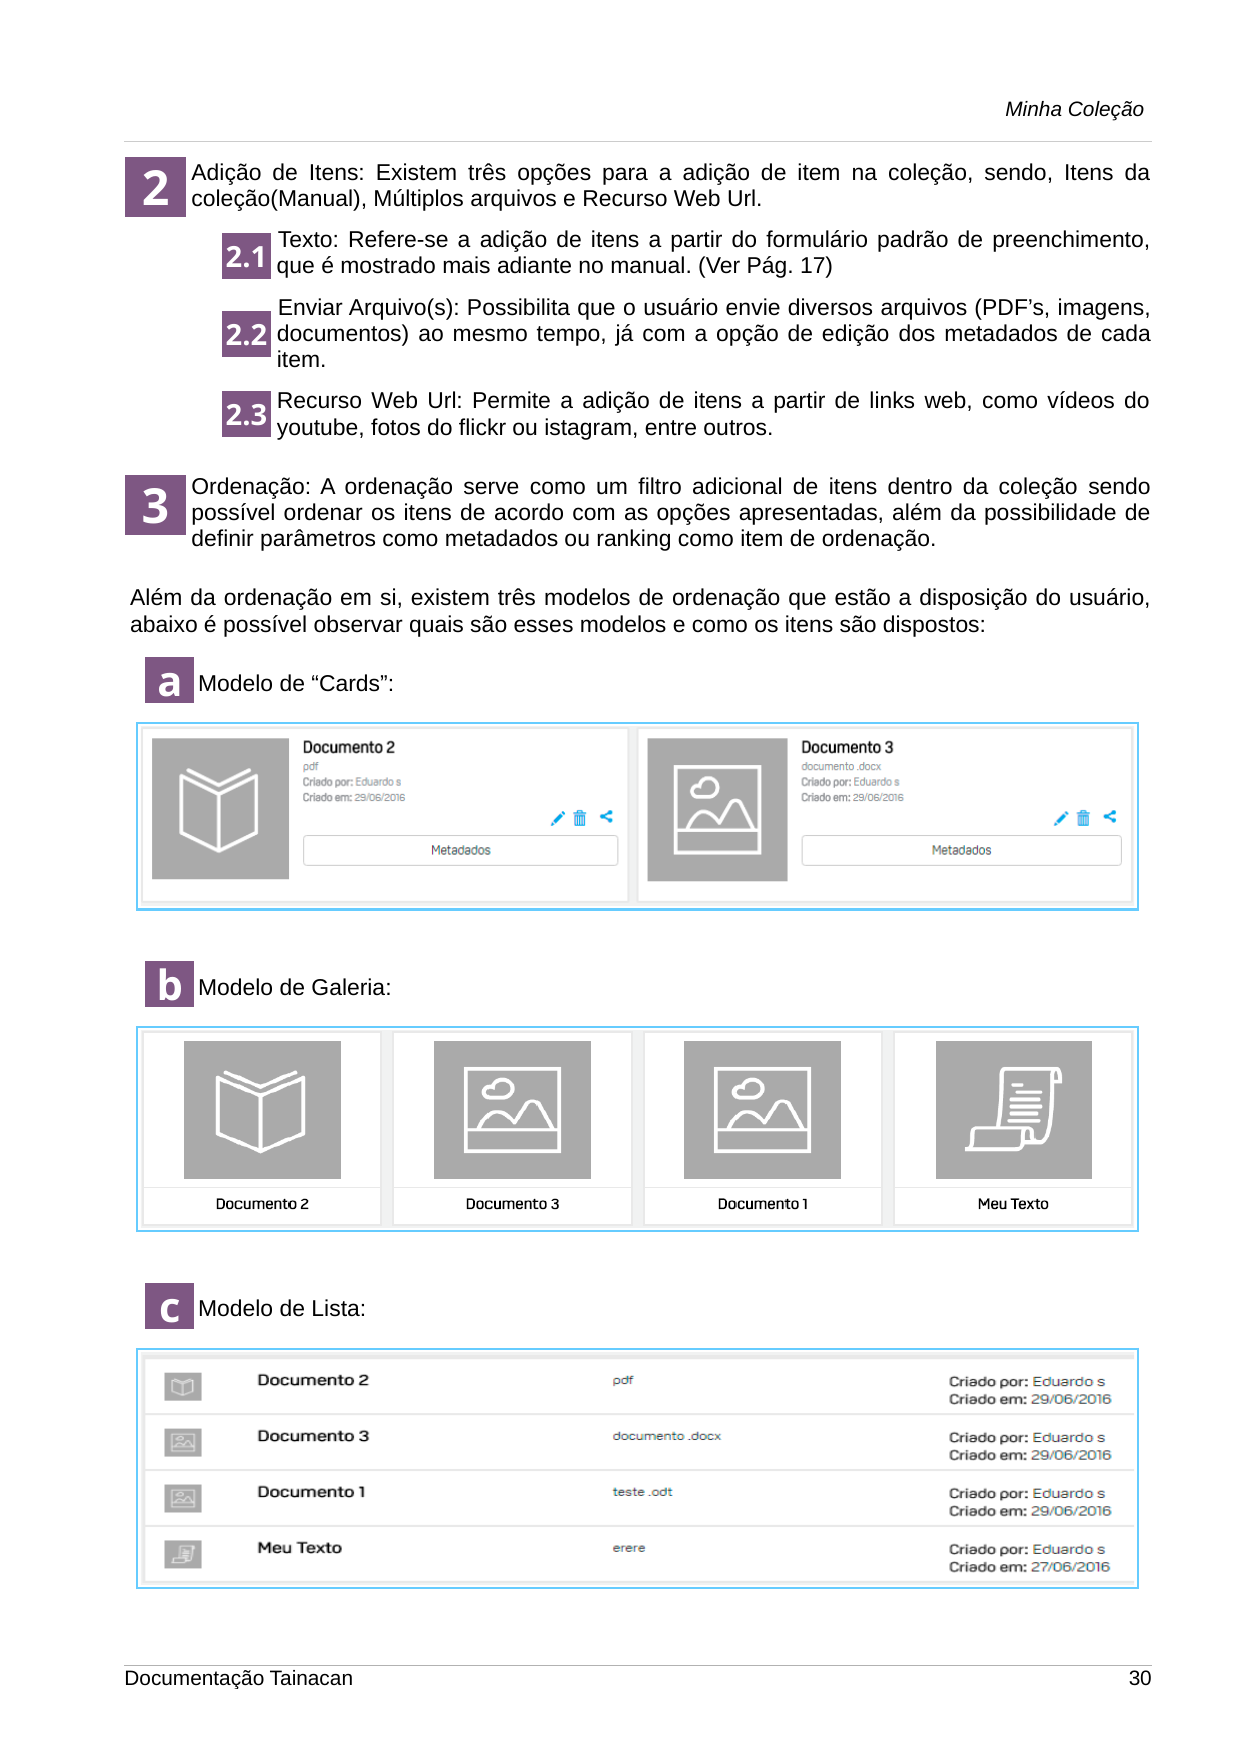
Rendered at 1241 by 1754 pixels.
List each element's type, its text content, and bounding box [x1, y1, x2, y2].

text [124, 1295, 145, 1322]
table_header Minha Coleção [124, 91, 1152, 141]
text Adição de Itens: Existem três opções para a adição de item na coleção, sendo, Itens da coleção(Manual), Múltiplos arquivos e Recurso Web Url. [186, 159, 1152, 211]
text [124, 669, 145, 696]
text Enviar Arquivo(s): Possibilita que o usuário envie diversos arquivos (PDF’s, imagens, documentos) ao mesmo tempo, já com a opção de edição dos metadados de cada item. [130, 294, 1152, 373]
picture [140, 1030, 1135, 1228]
text Texto: Refere-se a adição de itens a partir do formulário padrão de preenchimento, que é mostrado mais adiante no manual. (Ver Pág. 17) [130, 226, 1152, 279]
picture [140, 726, 1135, 906]
picture [140, 1352, 1135, 1585]
text [124, 973, 145, 1000]
text Recurso Web Url: Permite a adição de itens a partir de links web, como vídeos do youtube, fotos do flickr ou istagram, entre outros. [130, 387, 1152, 440]
text Modelo de “Cards”: [194, 669, 1152, 696]
text Modelo de Lista: [194, 1295, 1152, 1322]
text Além da ordenação em si, existem três modelos de ordenação que estão a disposição do usuário, abaixo é possível observar quais são esses modelos e como os itens são dispostos: [130, 584, 1152, 637]
text Modelo de Galeria: [194, 973, 1152, 1000]
text Ordenação: A ordenação serve como um filtro adicional de itens dentro da coleção sendo possível ordenar os itens de acordo com as opções apresentadas, além da possibilidade de definir parâmetros como metadados ou ranking como item de ordenação. [130, 473, 1152, 552]
